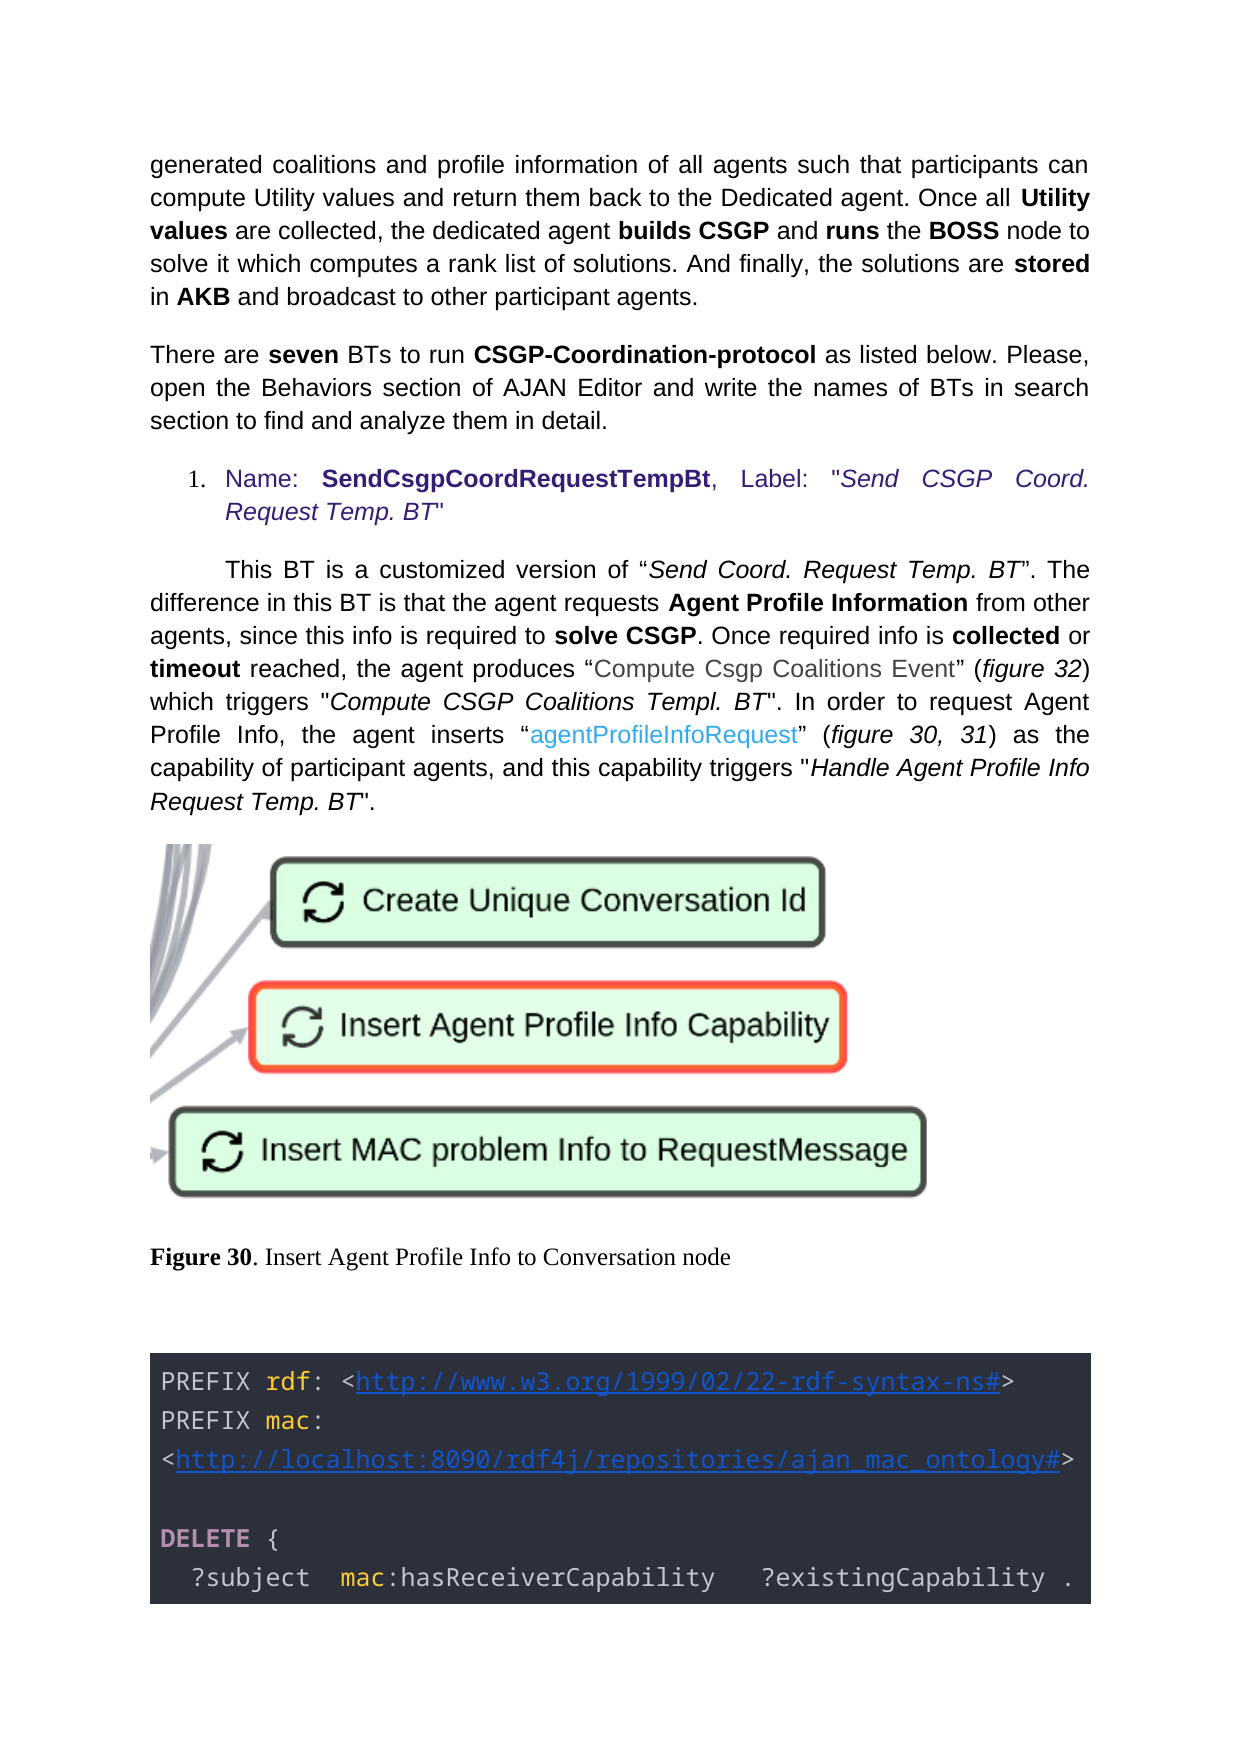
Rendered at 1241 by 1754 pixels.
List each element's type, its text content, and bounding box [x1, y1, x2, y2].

table_header PREFIX rdf: <http://www.w3.org/1999/02/22-rdf-syntax-ns#> PREFIX mac: <http://localhost:8090/rdf4j/repositories/ajan_mac_ontology#> DELETE { ?subject mac:hasReceiverCapability ?existingCapability . [150, 1353, 1091, 1604]
text There are seven BTs to run CSGP-Coordination-protocol as listed below. Please, open the Behaviors section of AJAN Editor and write the names of BTs in search section to find and analyze them in detail. [150, 340, 1090, 435]
list Name: SendCsgpCoordRequestTempBt, Label: "Send CSGP Coord. Request Temp. BT" [187, 464, 1090, 526]
text This BT is a customized version of “Send Coord. Request Temp. BT”. The difference in this BT is that the agent requests Agent Profile Information from other agents, since this info is required to solve CSGP. Once required info is collected or timeout reached, the agent produces “Compute Csgp Coalitions Event” (figure 32) which triggers "Compute CSGP Coalitions Templ. BT". In order to request Agent Profile Info, the agent inserts “agentProfileInfoRequest” (figure 30, 31) as the capability of participant agents, and this capability triggers "Handle Agent Profile Info Request Temp. BT". [150, 555, 1090, 815]
picture [150, 844, 1013, 1211]
text generated coalitions and profile information of all agents such that participants can compute Utility values and return them back to the Dedicated agent. Once all Utility values are collected, the dedicated agent builds CSGP and runs the BOSS node to solve it which computes a rank list of solutions. And finally, the solutions are stored in AKB and broadcast to other participant agents. [150, 150, 1090, 311]
text Figure 30. Insert Agent Profile Info to Conversation node [150, 1242, 1090, 1270]
